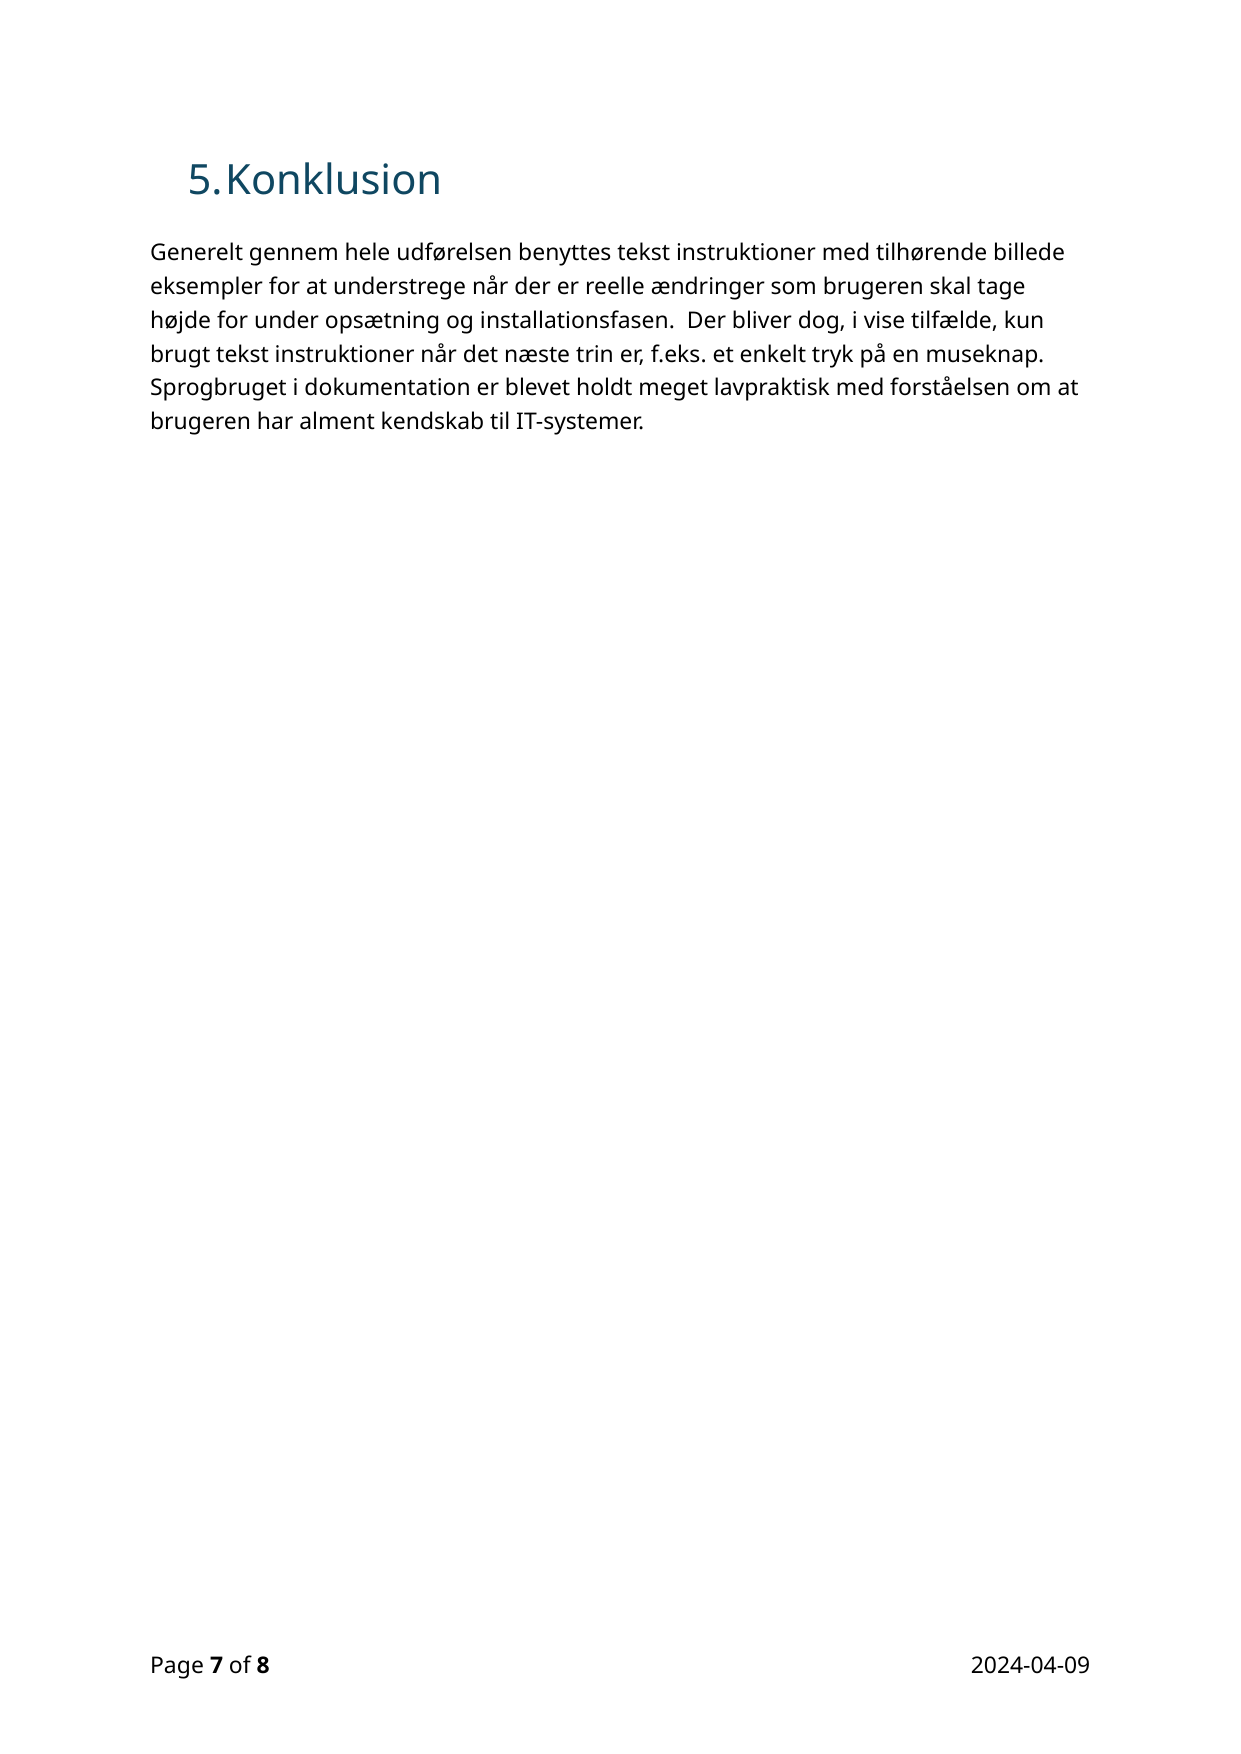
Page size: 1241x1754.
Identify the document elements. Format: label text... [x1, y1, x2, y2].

text Generelt gennem hele udførelsen benyttes tekst instruktioner med tilhørende billede eksempler for at understrege når der er reelle ændringer som brugeren skal tage højde for under opsætning og installationsfasen. Der bliver dog, i vise tilfælde, kun brugt tekst instruktioner når det næste trin er, f.eks. et enkelt tryk på en museknap. Sprogbruget i dokumentation er blevet holdt meget lavpraktisk med forståelsen om at brugeren har alment kendskab til IT-systemer. [150, 236, 1090, 436]
subtitle Konklusion [187, 150, 1090, 207]
